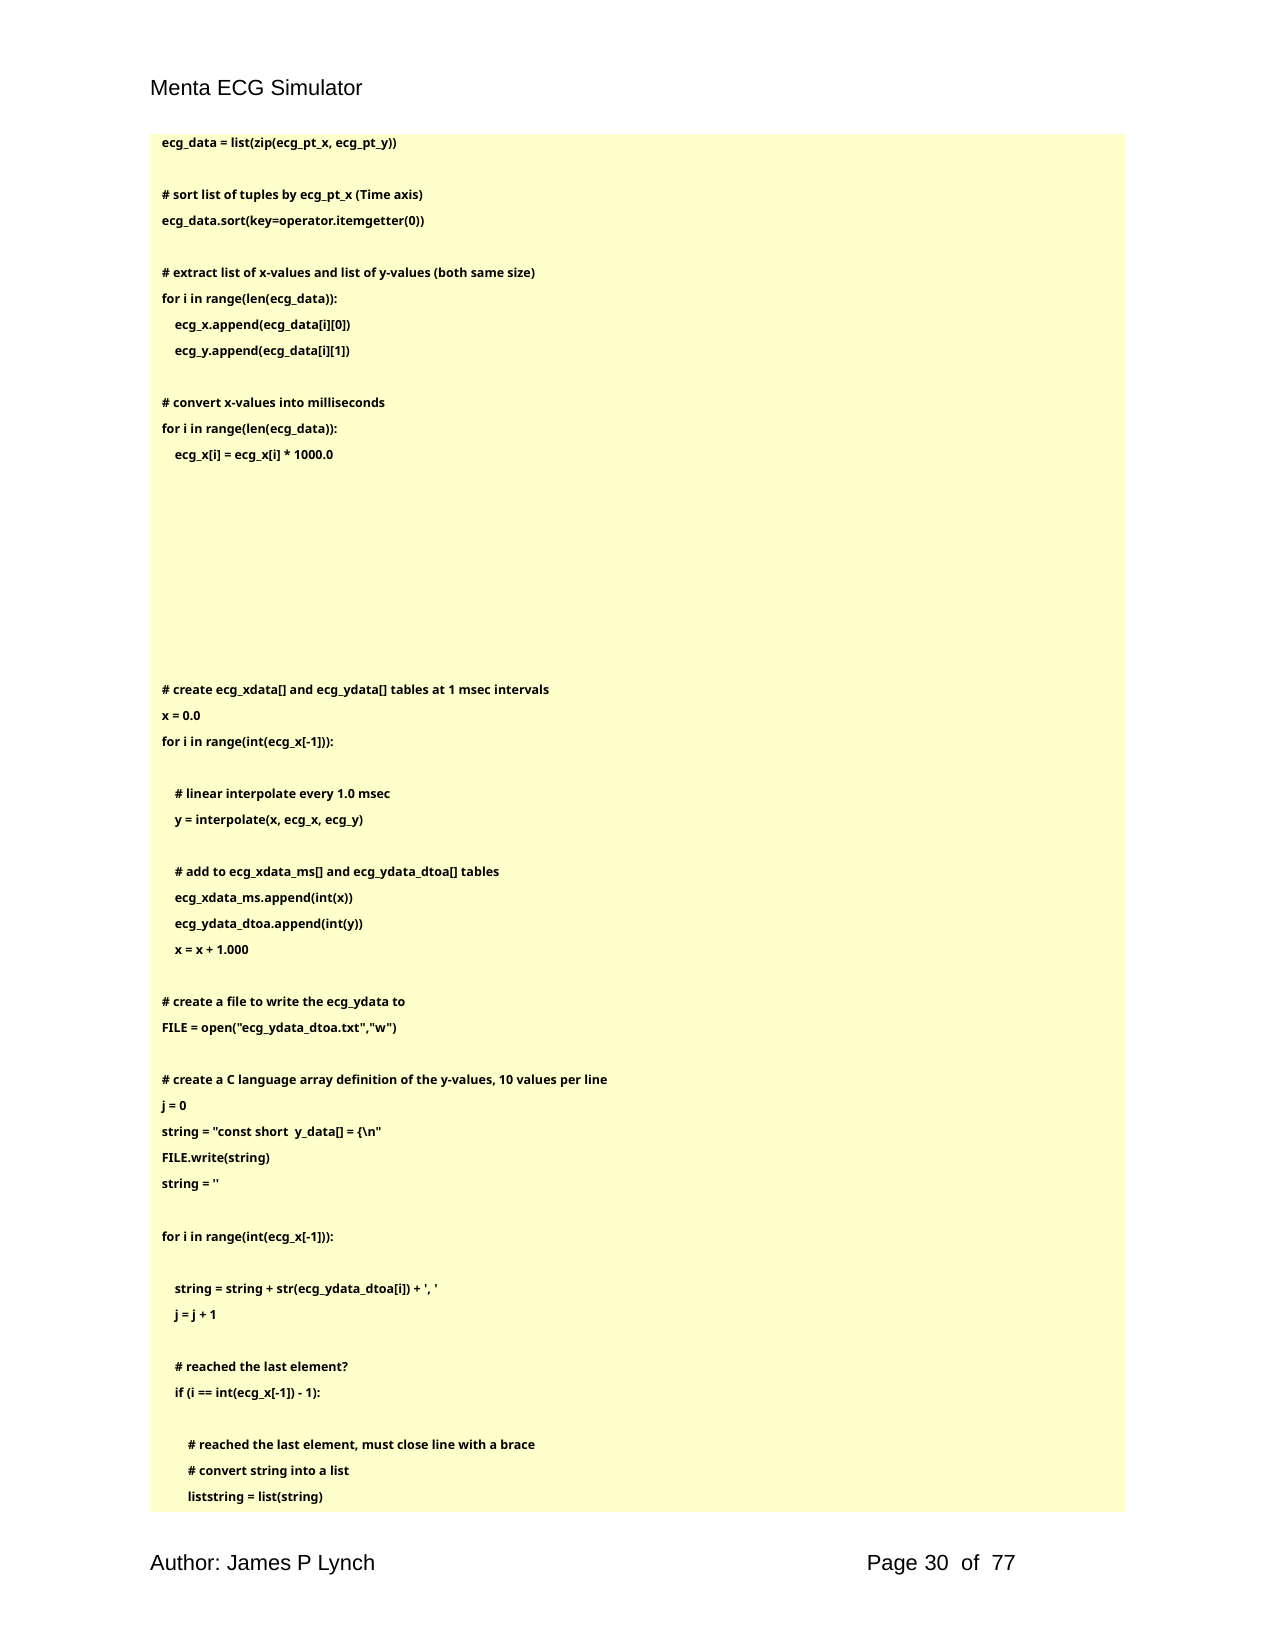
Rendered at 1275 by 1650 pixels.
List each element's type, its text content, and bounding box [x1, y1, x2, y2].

text FILE = open("ecg_ydata_dtoa.txt","w") [149, 1019, 1126, 1036]
text string = string + str(ecg_ydata_dtoa[i]) + ', ' [149, 1280, 1126, 1297]
text # create a C language array definition of the y-values, 10 values per line [149, 1071, 1126, 1088]
text # convert x-values into milliseconds [149, 394, 1126, 411]
text # add to ecg_xdata_ms[] and ecg_ydata_dtoa[] tables [149, 863, 1126, 880]
text for i in range(len(ecg_data)): [149, 420, 1126, 437]
text # create ecg_xdata[] and ecg_ydata[] tables at 1 msec intervals [149, 681, 1126, 698]
text ecg_x.append(ecg_data[i][0]) [149, 316, 1126, 333]
text # sort list of tuples by ecg_pt_x (Time axis) [149, 186, 1126, 203]
text FILE.write(string) [149, 1149, 1126, 1167]
text ecg_xdata_ms.append(int(x)) [149, 889, 1126, 906]
text x = x + 1.000 [149, 941, 1126, 958]
text ecg_data.sort(key=operator.itemgetter(0)) [149, 212, 1126, 229]
text # linear interpolate every 1.0 msec [149, 785, 1126, 802]
text ecg_ydata_dtoa.append(int(y)) [149, 915, 1126, 932]
text ecg_x[i] = ecg_x[i] * 1000.0 [149, 446, 1126, 463]
text liststring = list(string) [149, 1488, 1126, 1505]
text # reached the last element, must close line with a brace [149, 1436, 1126, 1453]
text ecg_y.append(ecg_data[i][1]) [149, 342, 1126, 359]
text # create a file to write the ecg_ydata to [149, 993, 1126, 1010]
text ecg_data = list(zip(ecg_pt_x, ecg_pt_y)) [149, 134, 1126, 151]
text j = j + 1 [149, 1306, 1126, 1323]
text for i in range(len(ecg_data)): [149, 290, 1126, 307]
text for i in range(int(ecg_x[-1])): [149, 1228, 1126, 1245]
text # extract list of x-values and list of y-values (both same size) [149, 264, 1126, 281]
text # reached the last element? [149, 1358, 1126, 1375]
text j = 0 [149, 1097, 1126, 1114]
text y = interpolate(x, ecg_x, ecg_y) [149, 811, 1126, 828]
text for i in range(int(ecg_x[-1])): [149, 733, 1126, 750]
text # convert string into a list [149, 1462, 1126, 1479]
text string = "const short y_data[] = {\n" [149, 1123, 1126, 1141]
text if (i == int(ecg_x[-1]) - 1): [149, 1384, 1126, 1401]
text x = 0.0 [149, 707, 1126, 724]
text string = '' [149, 1176, 1126, 1193]
